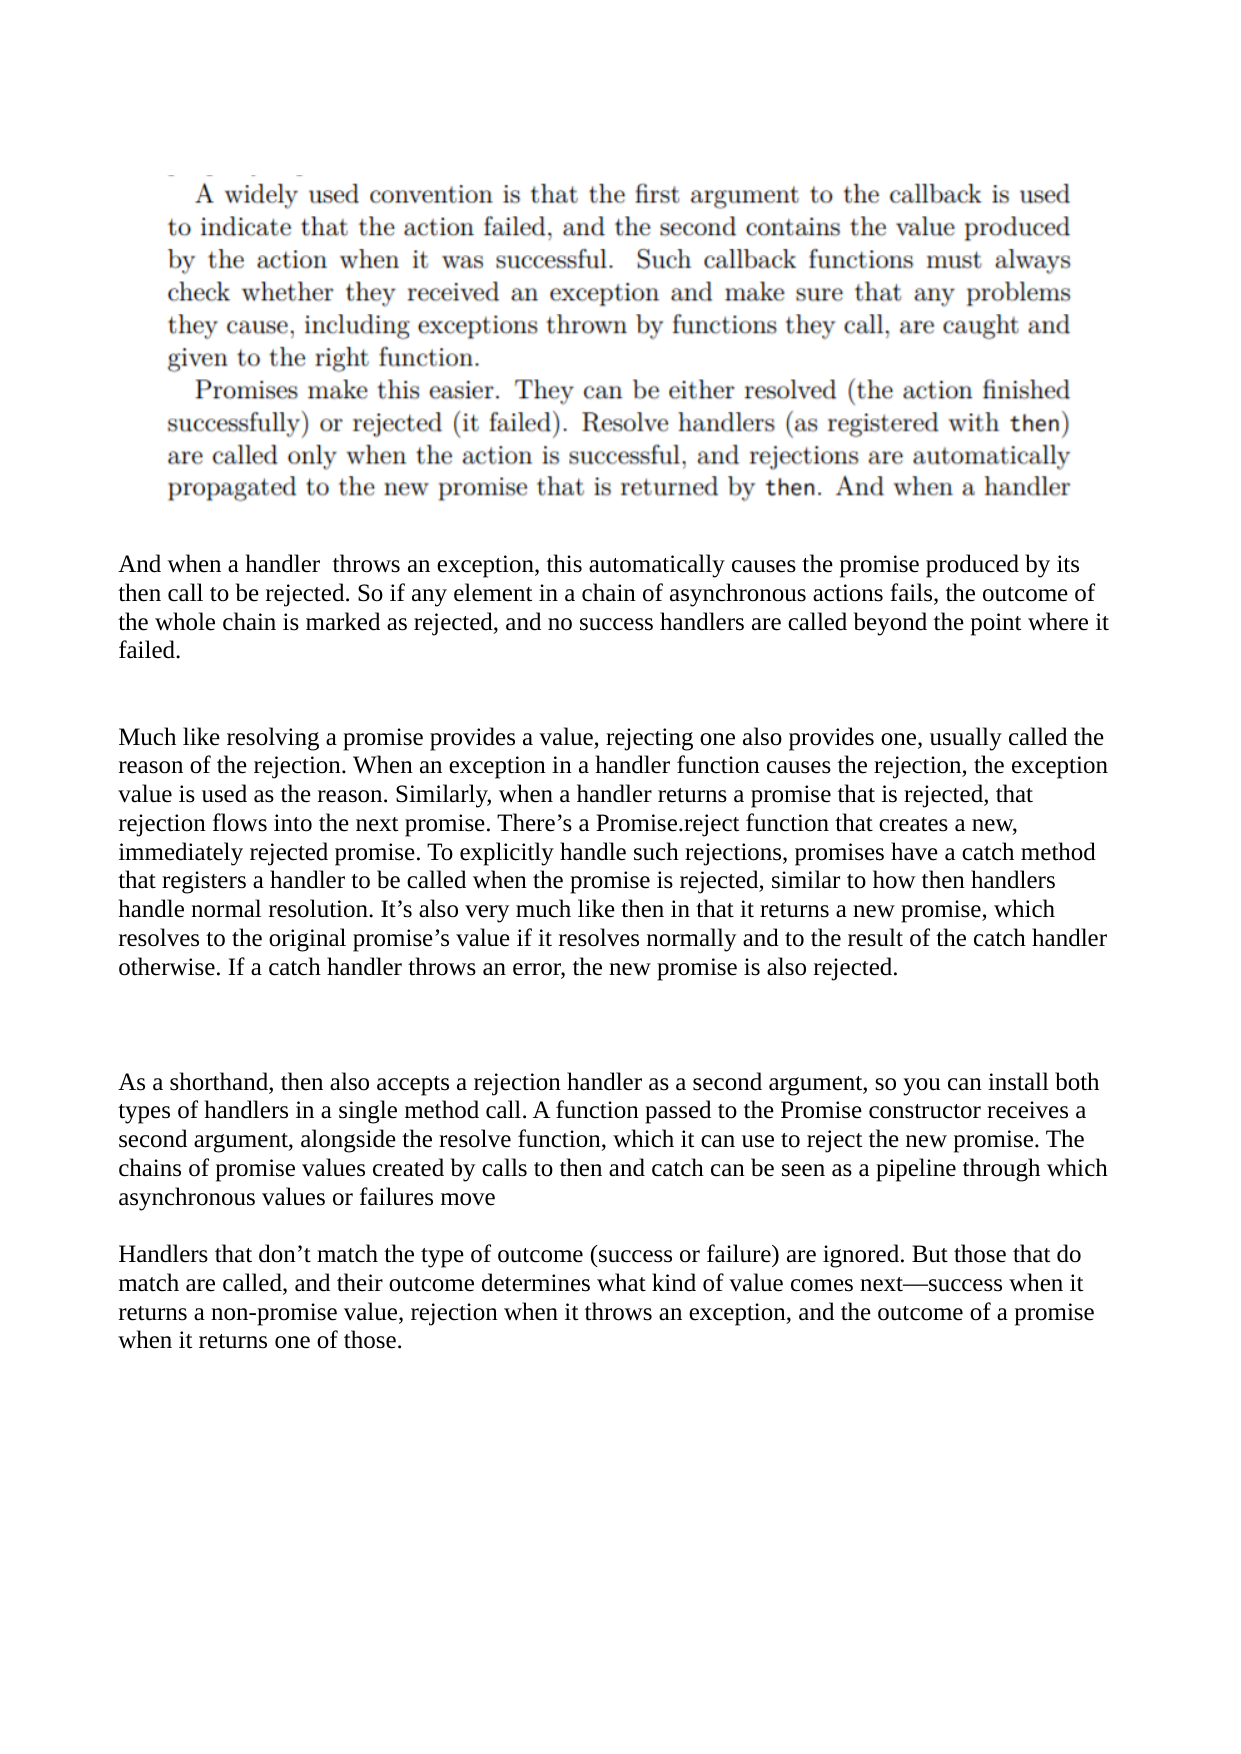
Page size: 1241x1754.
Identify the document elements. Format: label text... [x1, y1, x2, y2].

text And when a handler throws an exception, this automatically causes the promise produced by its then call to be rejected. So if any element in a chain of asynchronous actions fails, the outcome of the whole chain is marked as rejected, and no success handlers are called beyond the point where it failed. [118, 176, 1122, 664]
text Handlers that don’t match the type of outcome (success or failure) are ignored. But those that do match are called, and their outcome determines what kind of value comes next—success when it returns a non-promise value, rejection when it throws an exception, and the outcome of a promise when it returns one of those. [118, 1239, 1122, 1354]
picture [135, 175, 1105, 550]
text As a shorthand, then also accepts a rejection handler as a second argument, so you can install both types of handlers in a single method call. A function passed to the Promise constructor receives a second argument, alongside the resolve function, which it can use to reject the new promise. The chains of promise values created by calls to then and catch can be seen as a pipeline through which asynchronous values or failures move [118, 1067, 1122, 1211]
text Much like resolving a promise provides a value, rejecting one also provides one, usually called the reason of the rejection. When an exception in a handler function causes the rejection, the exception value is used as the reason. Similarly, when a handler returns a promise that is rejected, that rejection flows into the next promise. There’s a Promise.reject function that creates a new, immediately rejected promise. To explicitly handle such rejections, promises have a catch method that registers a handler to be called when the promise is rejected, similar to how then handlers handle normal resolution. It’s also very much like then in that it returns a new promise, which resolves to the original promise’s value if it resolves normally and to the result of the catch handler otherwise. If a catch handler throws an error, the new promise is also rejected. [118, 722, 1122, 981]
